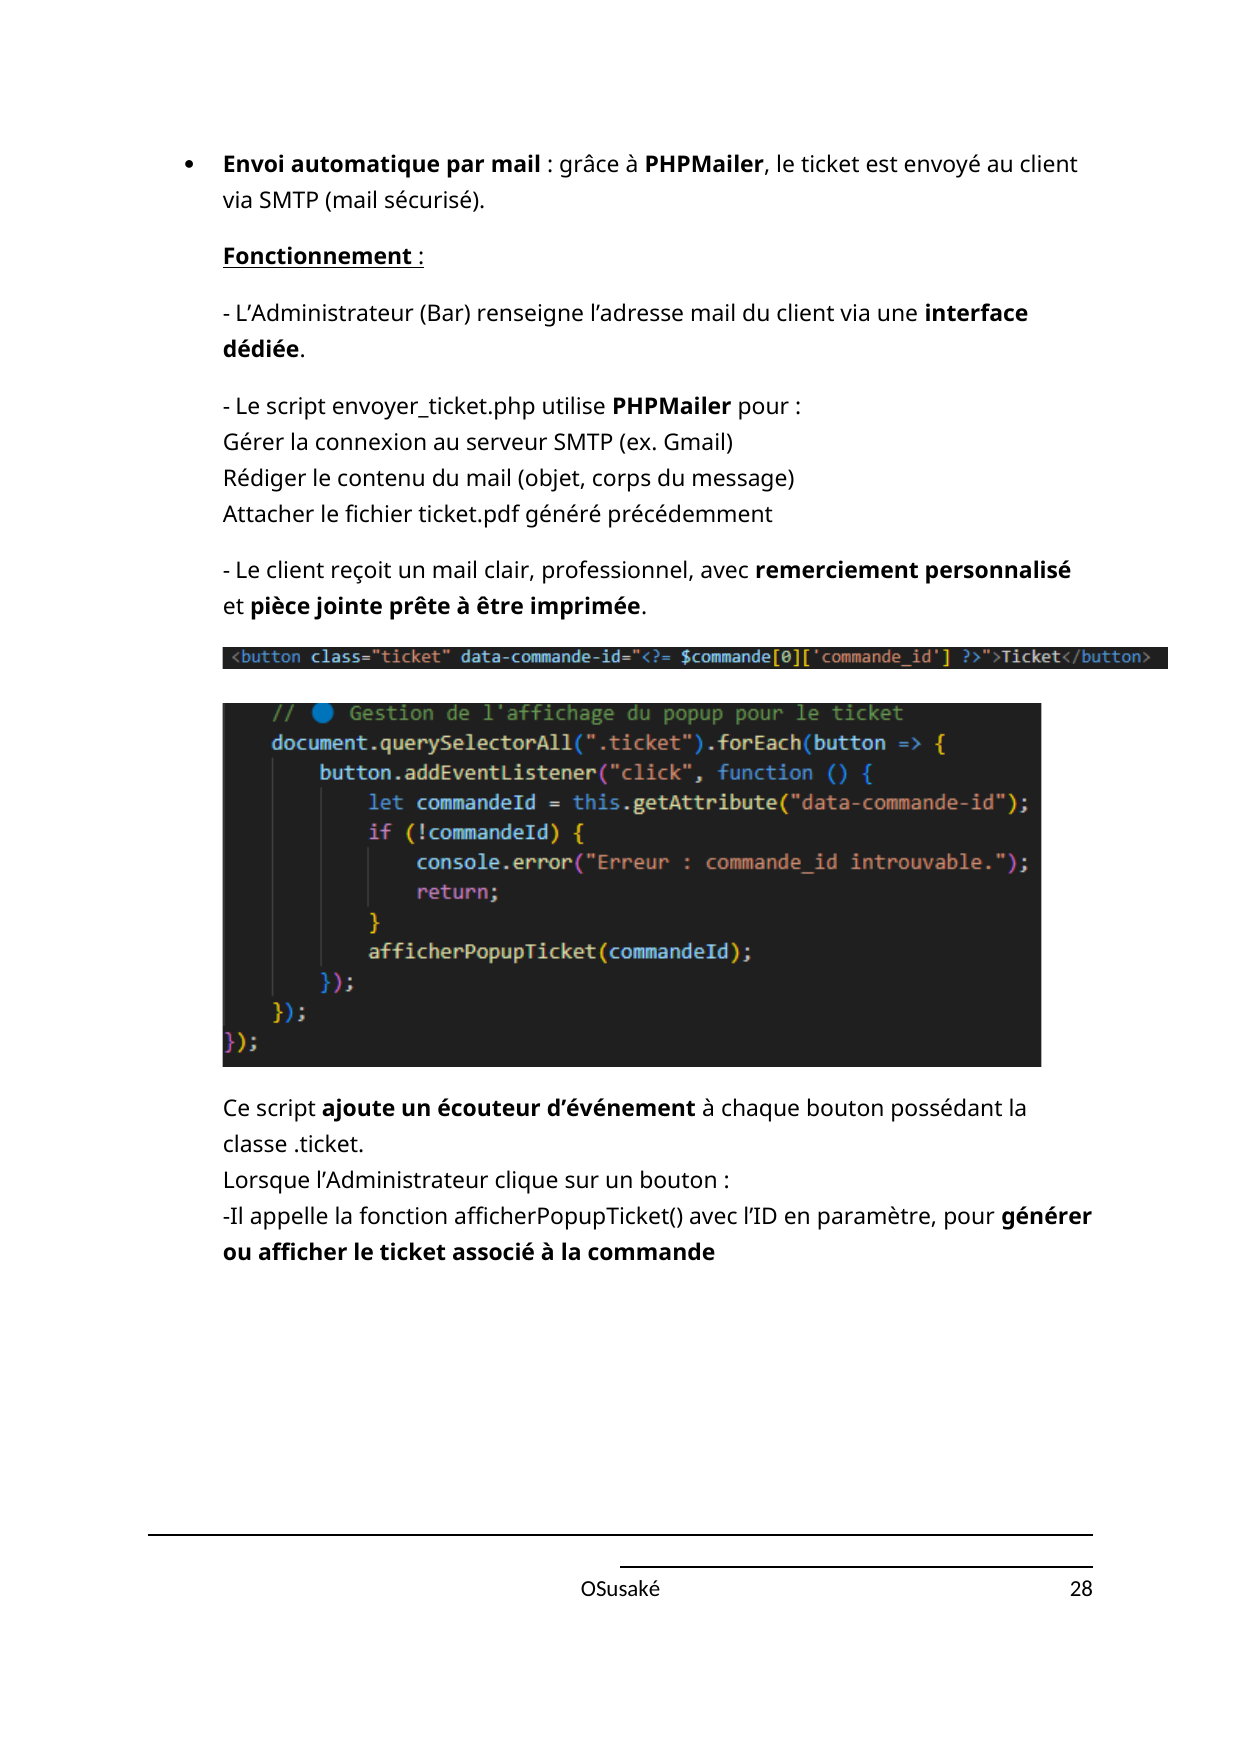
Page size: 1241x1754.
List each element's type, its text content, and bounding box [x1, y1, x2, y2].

picture [222, 703, 1042, 1067]
picture [222, 647, 1168, 669]
text Fonctionnement : [223, 240, 1093, 272]
text Ce script ajoute un écouteur d’événement à chaque bouton possédant la classe .ticket. Lorsque l’Administrateur clique sur un bouton : -Il appelle la fonction afficherPopupTicket() avec l’ID en paramètre, pour générer ou afficher le ticket associé à la commande [223, 1092, 1093, 1267]
text - Le client reçoit un mail clair, professionnel, avec remerciement personnalisé et pièce jointe prête à être imprimée. [223, 554, 1093, 622]
text - Le script envoyer_ticket.php utilise PHPMailer pour : Gérer la connexion au serveur SMTP (ex. Gmail) Rédiger le contenu du mail (objet, corps du message) Attacher le fichier ticket.pdf généré précédemment [223, 390, 1093, 529]
text - L’Administrateur (Bar) renseigne l’adresse mail du client via une interface dédiée. [223, 297, 1093, 364]
list Envoi automatique par mail : grâce à PHPMailer, le ticket est envoyé au client via SMTP (mail sécurisé). [185, 148, 1093, 215]
